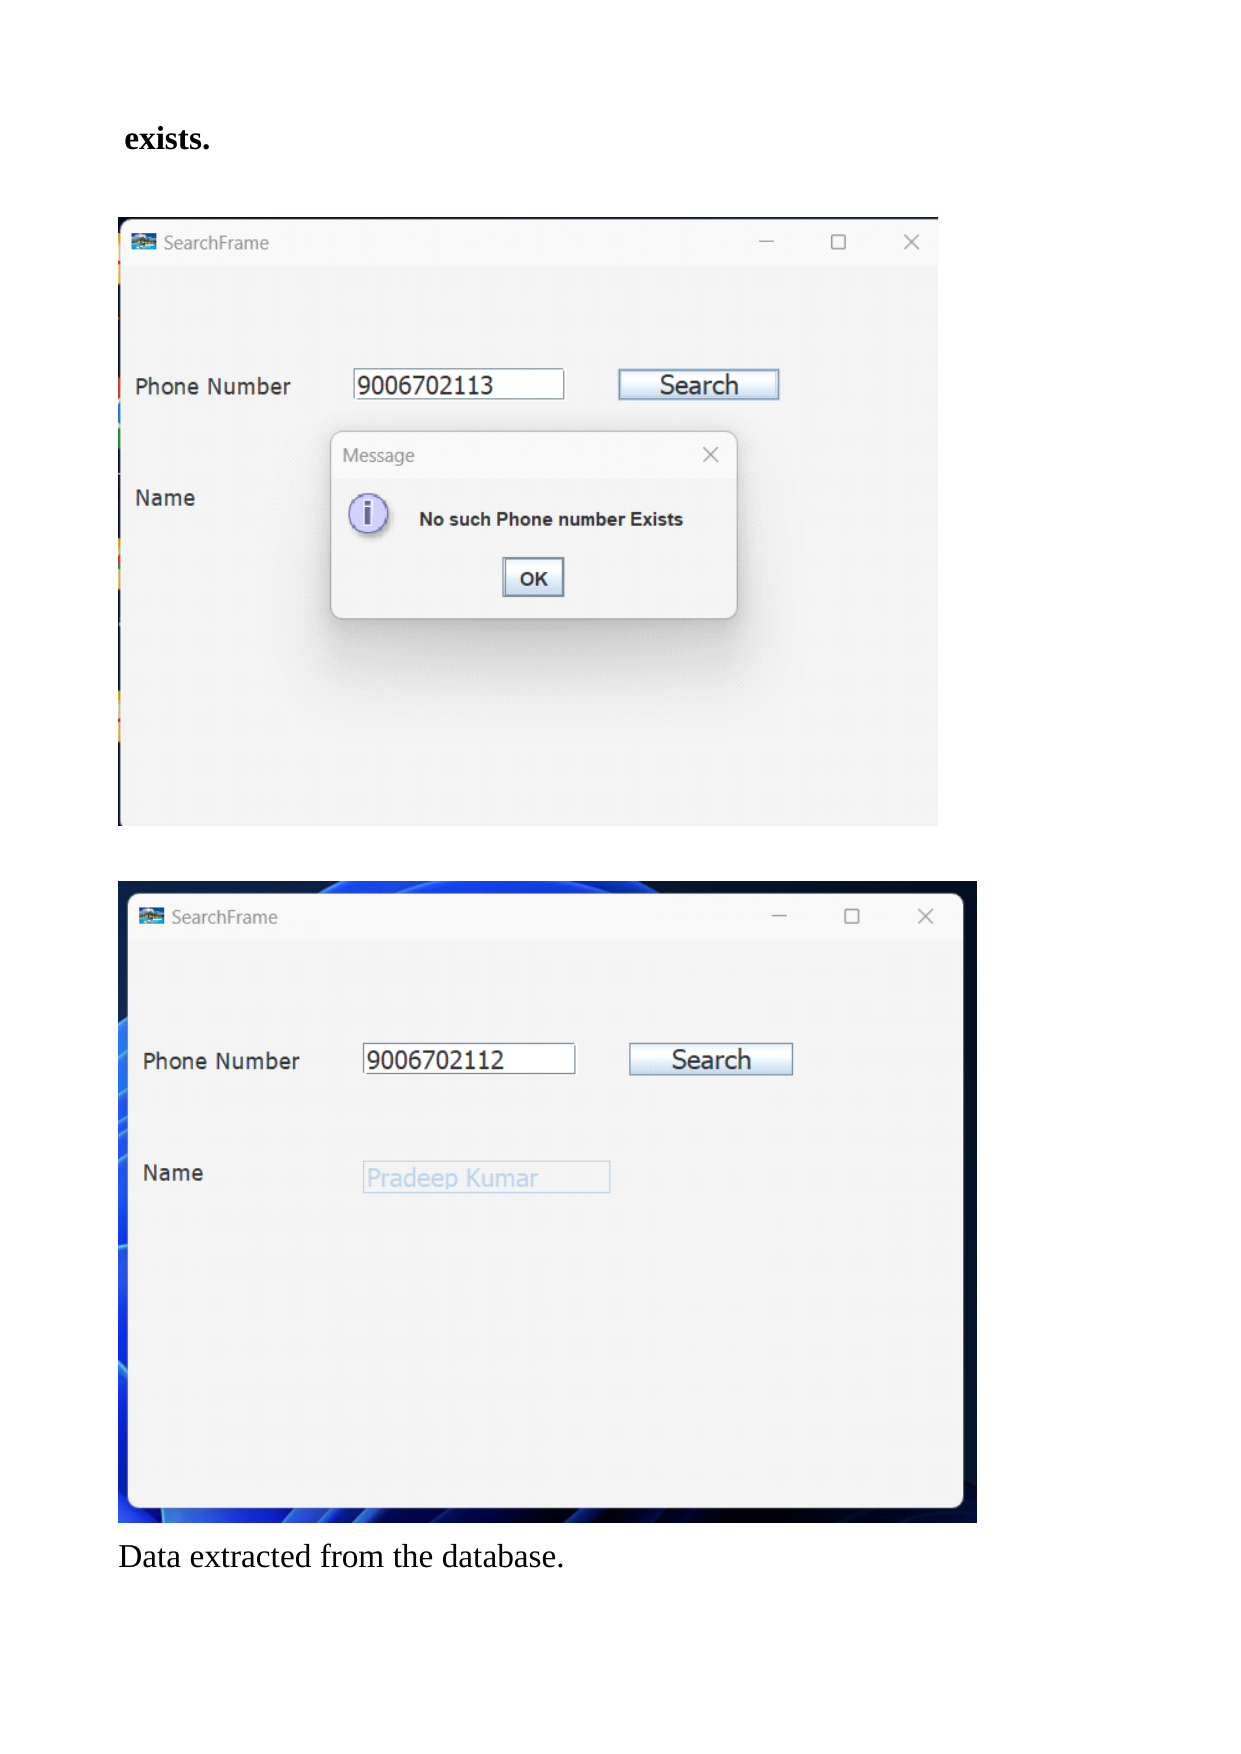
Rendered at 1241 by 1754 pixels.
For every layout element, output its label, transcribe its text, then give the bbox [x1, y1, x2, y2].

text Data extracted from the database. [118, 1536, 1122, 1574]
text exists. [118, 118, 1122, 156]
